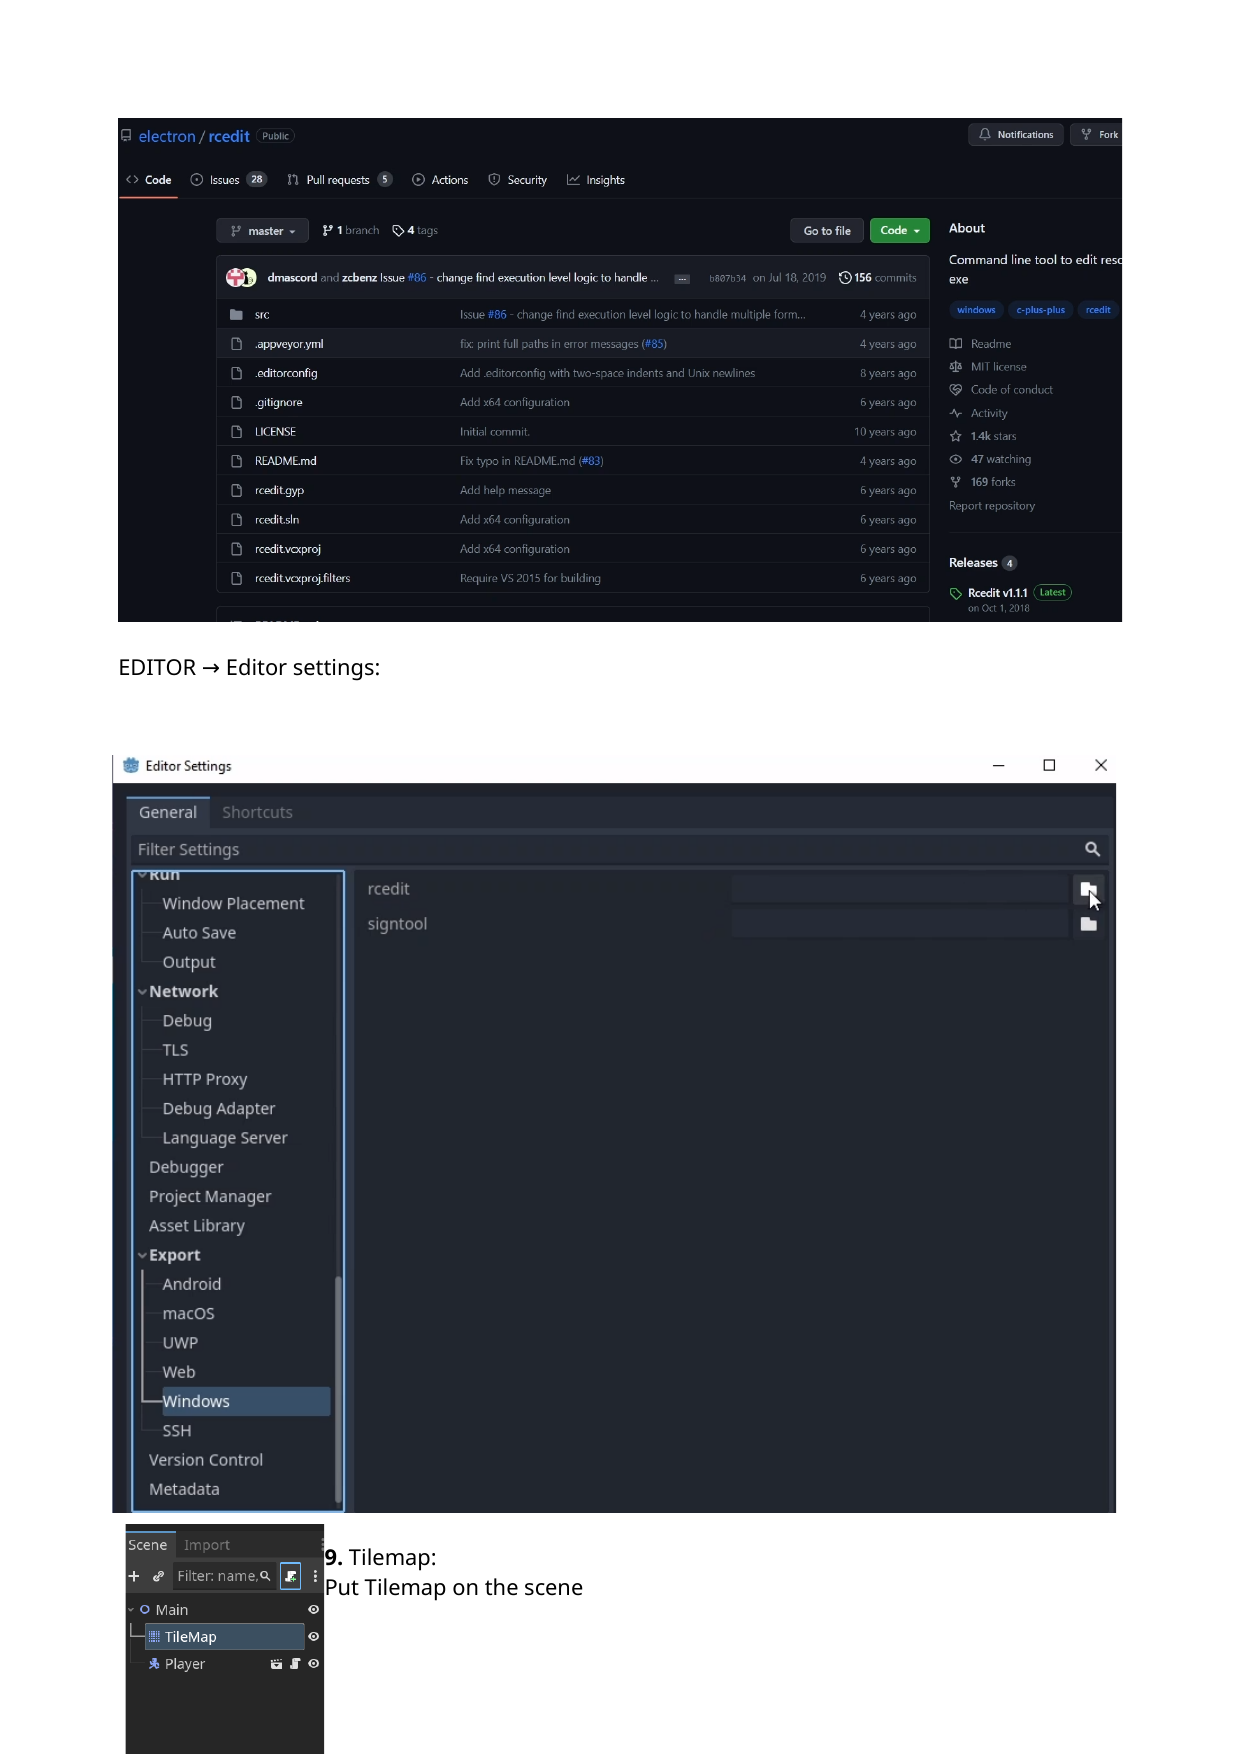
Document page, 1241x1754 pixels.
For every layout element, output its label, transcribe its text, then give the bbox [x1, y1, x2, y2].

text 9. Tilemap: [325, 1542, 1122, 1572]
picture [125, 1524, 325, 1754]
picture [118, 118, 1123, 622]
text EDITOR → Editor settings: [118, 651, 1122, 681]
picture [112, 755, 1117, 1513]
text Put Tilemap on the scene [325, 1572, 1122, 1602]
